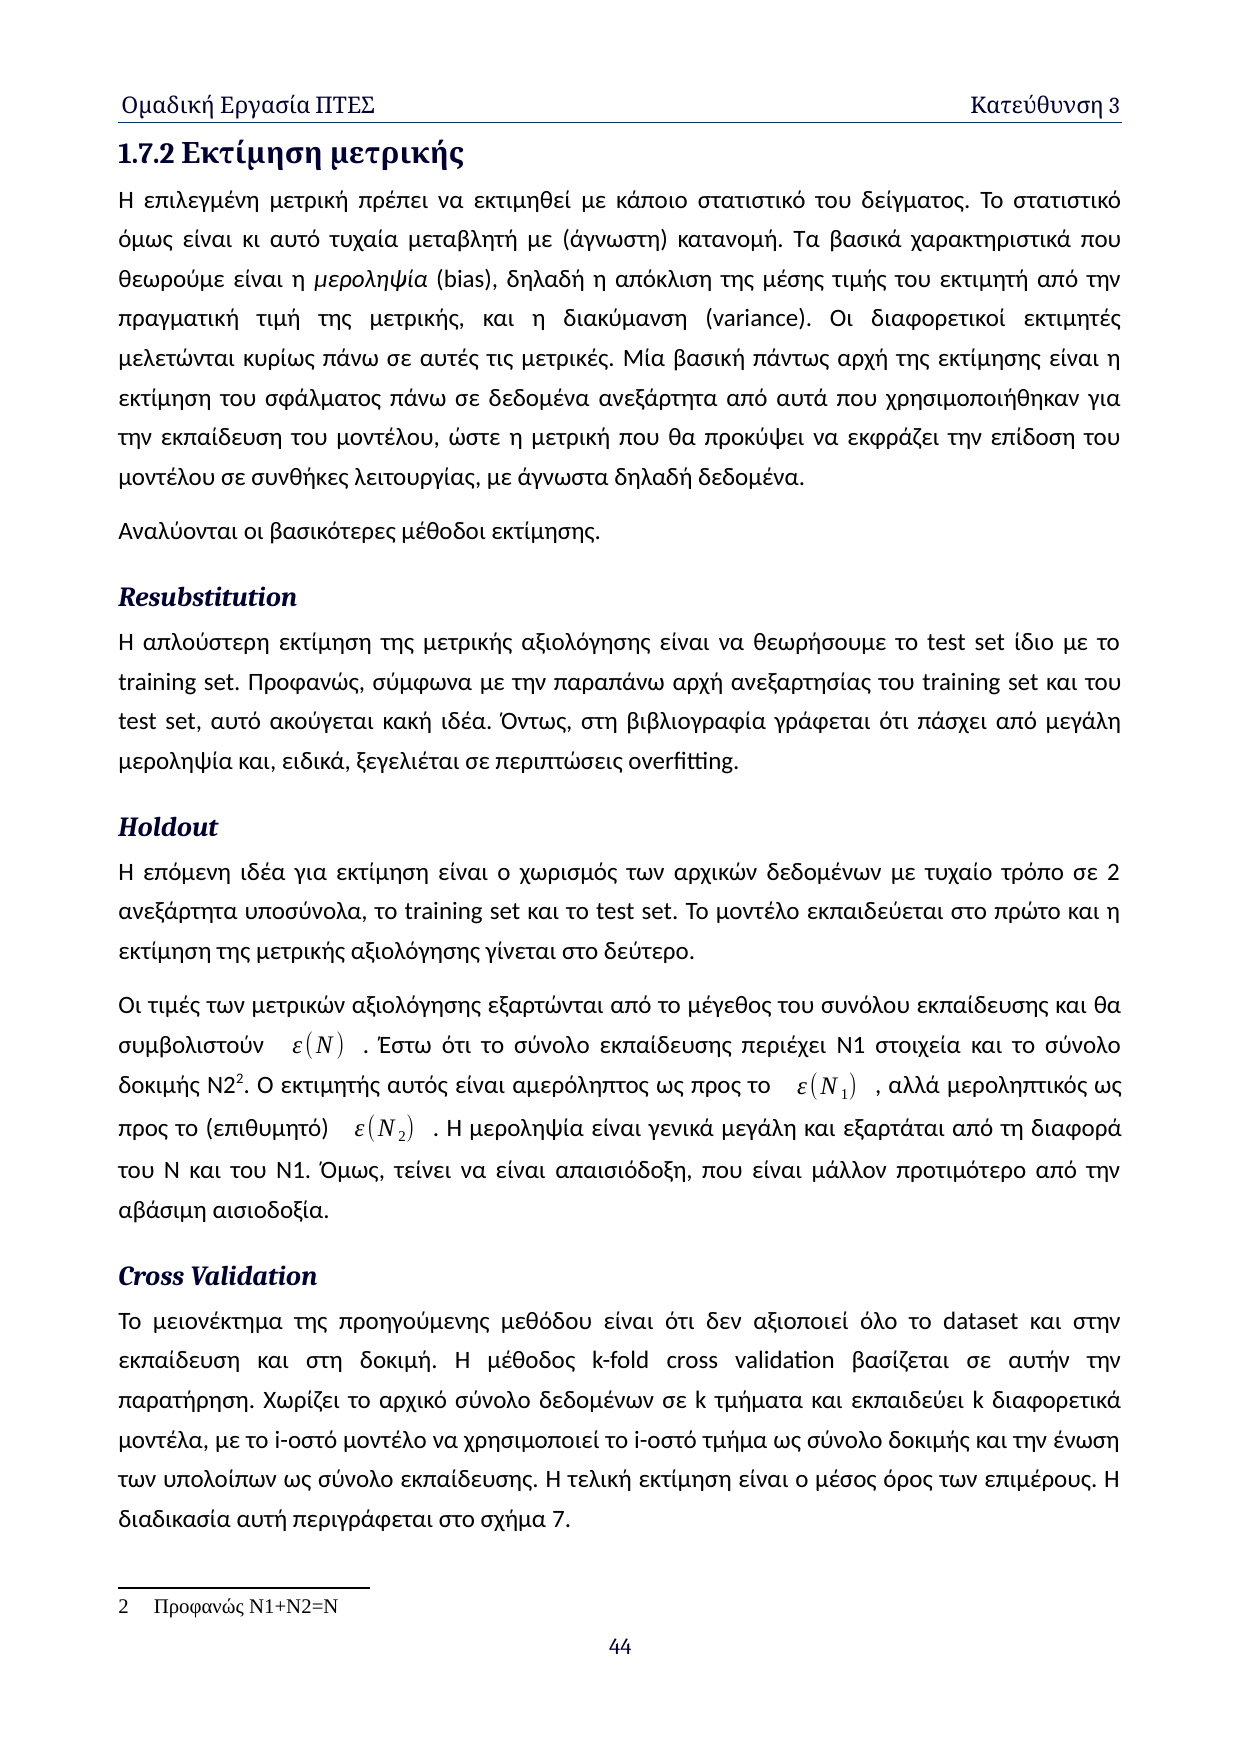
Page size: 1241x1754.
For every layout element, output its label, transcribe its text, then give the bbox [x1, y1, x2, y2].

subtitle Resubstitution [118, 582, 1122, 613]
subtitle Cross Validation [118, 1261, 1122, 1292]
text Το μειονέκτημα της προηγούμενης μεθόδου είναι ότι δεν αξιοποιεί όλο το dataset και στην εκπαίδευση και στη δοκιμή. Η μέθοδος k-fold cross validation βασίζεται σε αυτήν την παρατήρηση. Χωρίζει το αρχικό σύνολο δεδομένων σε k τμήματα και εκπαιδεύει k διαφορετικά μοντέλα, με το i-οστό μοντέλο να χρησιμοποιεί το i-οστό τμήμα ως σύνολο δοκιμής και την ένωση των υπολοίπων ως σύνολο εκπαίδευσης. Η τελική εκτίμηση είναι ο μέσος όρος των επιμέρους. Η διαδικασία αυτή περιγράφεται στο σχήμα 7. [118, 1305, 1122, 1533]
text Η επόμενη ιδέα για εκτίμηση είναι ο χωρισμός των αρχικών δεδομένων με τυχαίο τρόπο σε 2 ανεξάρτητα υποσύνολα, το training set και το test set. Το μοντέλο εκπαιδεύεται στο πρώτο και η εκτίμηση της μετρικής αξιολόγησης γίνεται στο δεύτερο. [118, 856, 1122, 966]
text Οι τιμές των μετρικών αξιολόγησης εξαρτώνται από το μέγεθος του συνόλου εκπαίδευσης και θα συμβολιστούν . Έστω ότι το σύνολο εκπαίδευσης περιέχει N1 στοιχεία και το σύνολο δοκιμής N2. Ο εκτιμητής αυτός είναι αμερόληπτος ως προς το , αλλά μεροληπτικός ως προς το (επιθυμητό) . Η μεροληψία είναι γενικά μεγάλη και εξαρτάται από τη διαφορά του N και του N1. Όμως, τείνει να είναι απαισιόδοξη, που είναι μάλλον προτιμότερο από την αβάσιμη αισιοδοξία. [118, 989, 1122, 1224]
text Η απλούστερη εκτίμηση της μετρικής αξιολόγησης είναι να θεωρήσουμε το test set ίδιο με το training set. Προφανώς, σύμφωνα με την παραπάνω αρχή ανεξαρτησίας του training set και του test set, αυτό ακούγεται κακή ιδέα. Όντως, στη βιβλιογραφία γράφεται ότι πάσχει από μεγάλη μεροληψία και, ειδικά, ξεγελιέται σε περιπτώσεις overfitting. [118, 626, 1122, 775]
subtitle Εκτίμηση μετρικής [118, 137, 1122, 171]
subtitle Holdout [118, 811, 1122, 843]
text Αναλύονται οι βασικότερες μέθοδοι εκτίμησης. [118, 515, 1122, 546]
text Η επιλεγμένη μετρική πρέπει να εκτιμηθεί με κάποιο στατιστικό του δείγματος. Το στατιστικό όμως είναι κι αυτό τυχαία μεταβλητή με (άγνωστη) κατανομή. Τα βασικά χαρακτηριστικά που θεωρούμε είναι η μεροληψία (bias), δηλαδή η απόκλιση της μέσης τιμής του εκτιμητή από την πραγματική τιμή της μετρικής, και η διακύμανση (variance). Οι διαφορετικοί εκτιμητές μελετώνται κυρίως πάνω σε αυτές τις μετρικές. Μία βασική πάντως αρχή της εκτίμησης είναι η εκτίμηση του σφάλματος πάνω σε δεδομένα ανεξάρτητα από αυτά που χρησιμοποιήθηκαν για την εκπαίδευση του μοντέλου, ώστε η μετρική που θα προκύψει να εκφράζει την επίδοση του μοντέλου σε συνθήκες λειτουργίας, με άγνωστα δηλαδή δεδομένα. [118, 184, 1122, 491]
text Προφανώς N1+N2=N [118, 1594, 1122, 1618]
